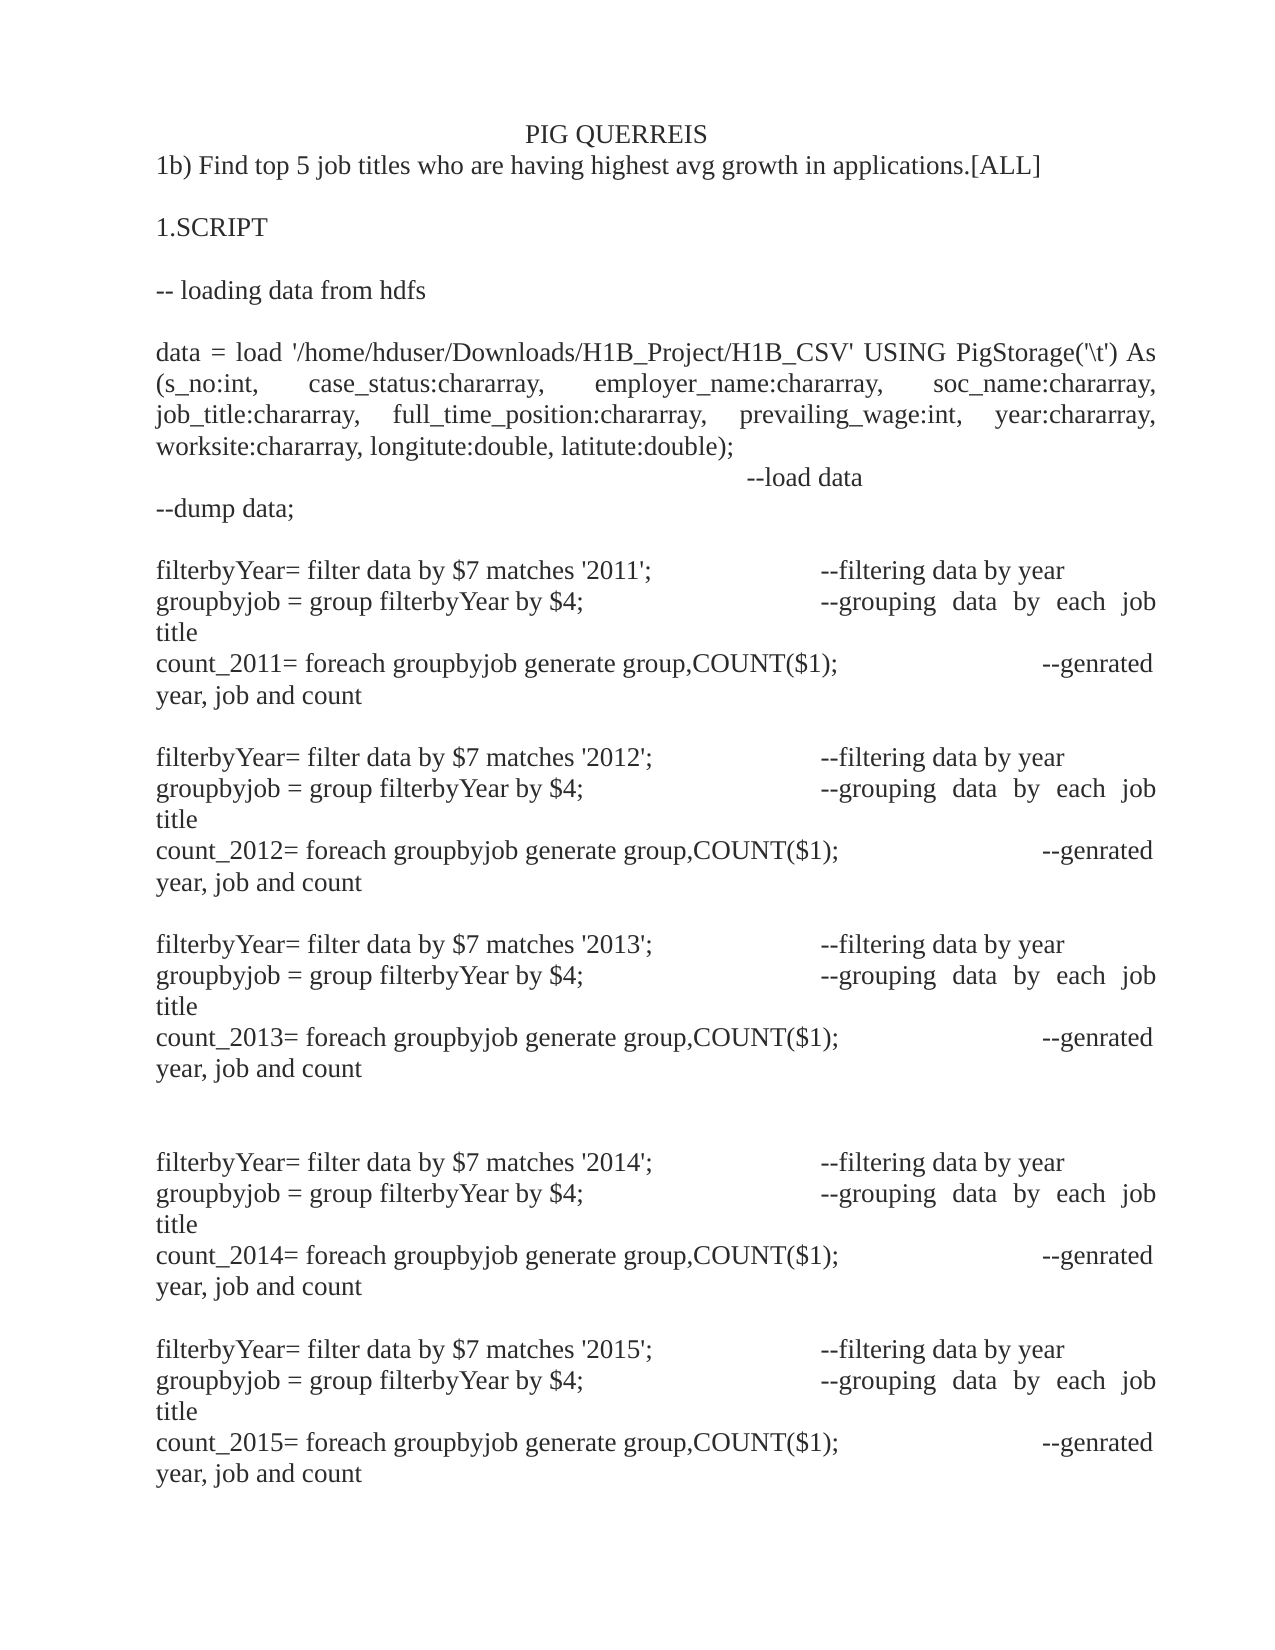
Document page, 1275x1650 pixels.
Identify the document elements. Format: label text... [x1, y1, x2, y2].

text count_2015= foreach groupbyjob generate group,COUNT($1); --genrated year, job and count [156, 1426, 1157, 1488]
text groupbyjob = group filterbyYear by $4; --grouping data by each job title [156, 585, 1157, 648]
text count_2014= foreach groupbyjob generate group,COUNT($1); --genrated year, job and count [156, 1239, 1157, 1302]
text count_2013= foreach groupbyjob generate group,COUNT($1); --genrated year, job and count [156, 1021, 1157, 1084]
text groupbyjob = group filterbyYear by $4; --grouping data by each job title [156, 1364, 1157, 1426]
text filterbyYear= filter data by $7 matches '2011'; --filtering data by year [156, 554, 1157, 585]
text --dump data; [156, 492, 1157, 523]
text data = load '/home/hduser/Downloads/H1B_Project/H1B_CSV' USING PigStorage('\t') As (s_no:int, case_status:chararray, employer_name:chararray, soc_name:chararray, job_title:chararray, full_time_position:chararray, prevailing_wage:int, year:chararray, worksite:chararray, longitute:double, latitute:double); [156, 336, 1157, 461]
text --load data [156, 461, 1157, 492]
text filterbyYear= filter data by $7 matches '2014'; --filtering data by year [156, 1146, 1157, 1177]
text count_2011= foreach groupbyjob generate group,COUNT($1); --genrated year, job and count [156, 648, 1157, 710]
text groupbyjob = group filterbyYear by $4; --grouping data by each job title [156, 959, 1157, 1021]
text 1.SCRIPT [156, 212, 1157, 243]
text count_2012= foreach groupbyjob generate group,COUNT($1); --genrated year, job and count [156, 834, 1157, 897]
text filterbyYear= filter data by $7 matches '2013'; --filtering data by year [156, 928, 1157, 959]
text filterbyYear= filter data by $7 matches '2015'; --filtering data by year [156, 1333, 1157, 1364]
text groupbyjob = group filterbyYear by $4; --grouping data by each job title [156, 772, 1157, 834]
text filterbyYear= filter data by $7 matches '2012'; --filtering data by year [156, 741, 1157, 772]
text PIG QUERREIS [156, 118, 1157, 149]
text groupbyjob = group filterbyYear by $4; --grouping data by each job title [156, 1177, 1157, 1239]
text -- loading data from hdfs [156, 274, 1157, 305]
text 1b) Find top 5 job titles who are having highest avg growth in applications.[ALL] [156, 149, 1157, 180]
